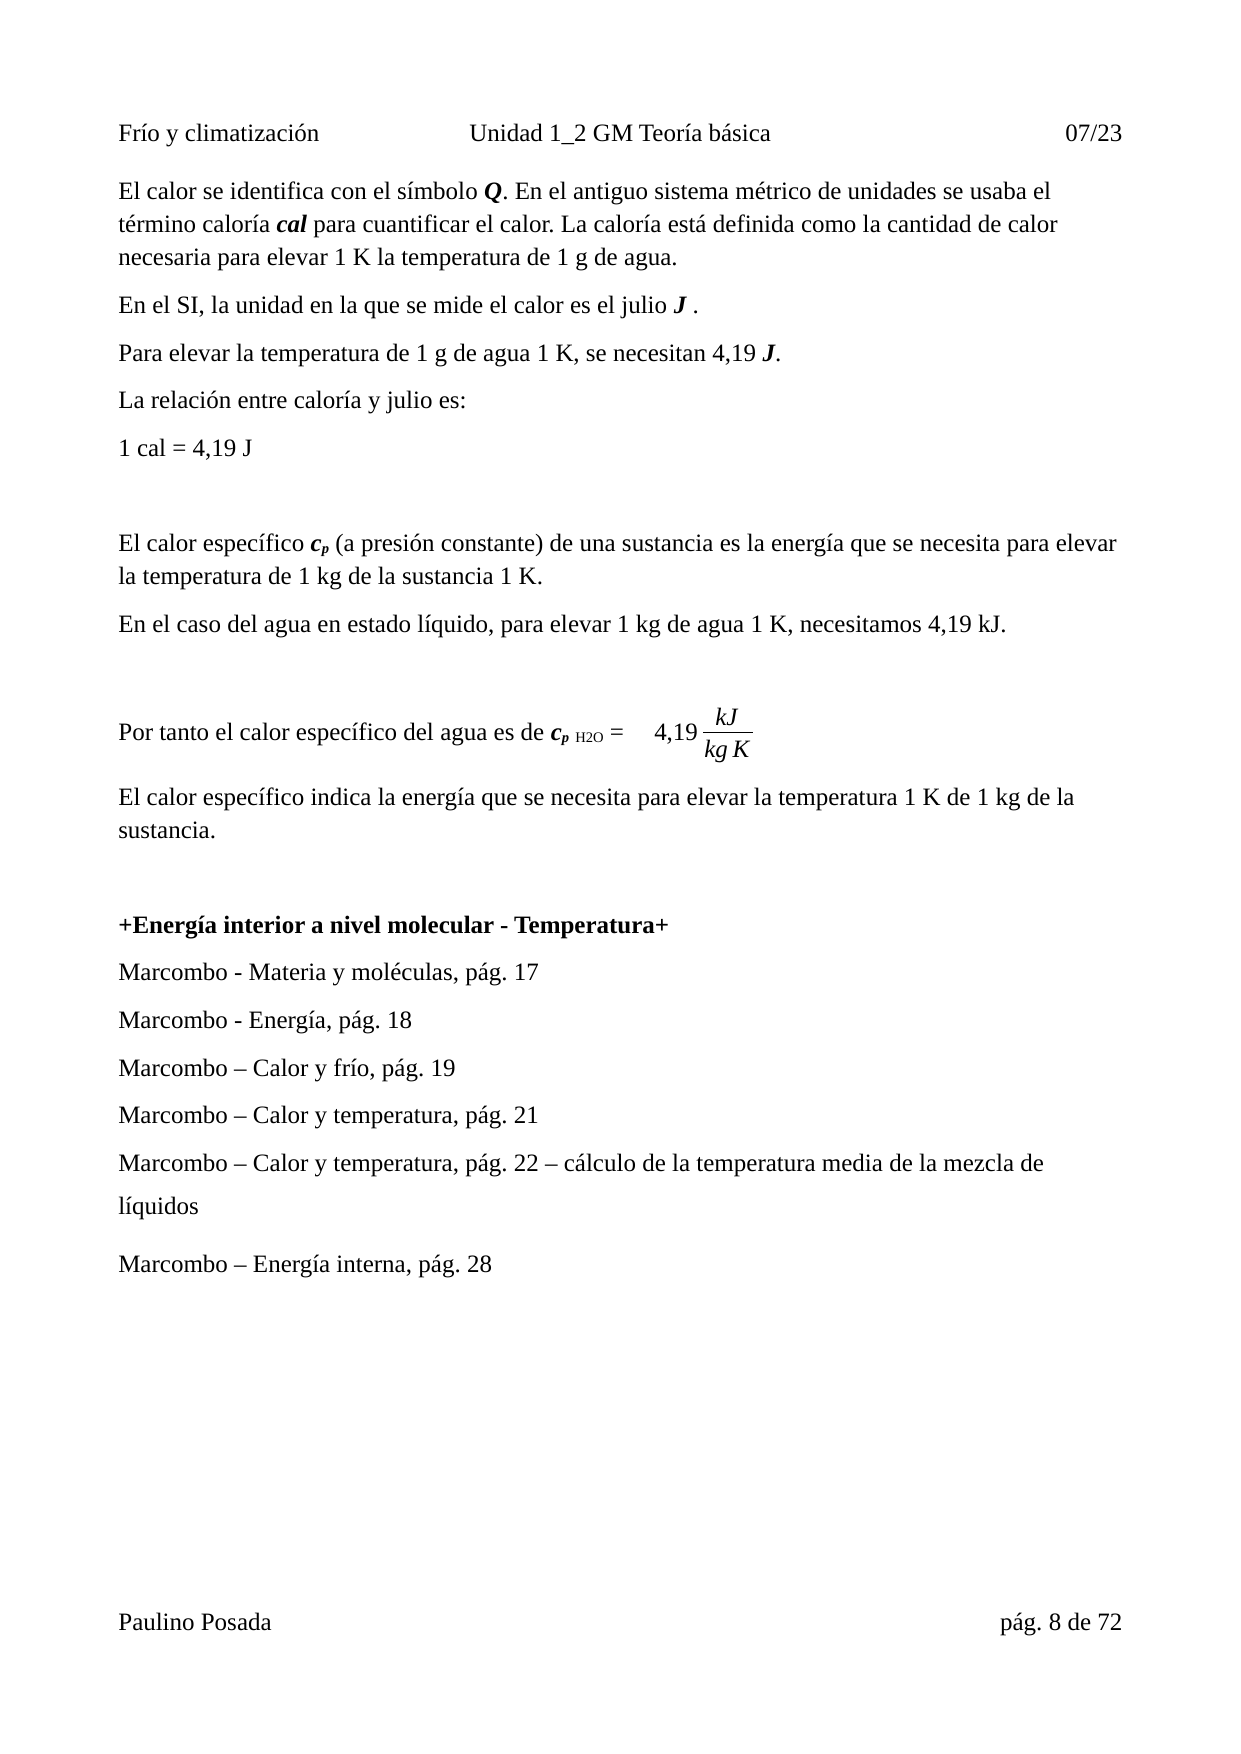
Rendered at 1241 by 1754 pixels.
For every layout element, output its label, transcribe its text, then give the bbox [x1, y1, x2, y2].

text Marcombo - Energía, pág. 18 [118, 1005, 1122, 1034]
text Marcombo – Calor y temperatura, pág. 22 – cálculo de la temperatura media de la mezcla de líquidos [118, 1148, 1122, 1220]
text Marcombo – Energía interna, pág. 28 [118, 1249, 1122, 1277]
text Marcombo - Materia y moléculas, pág. 17 [118, 957, 1122, 986]
text El calor específico indica la energía que se necesita para elevar la temperatura 1 K de 1 kg de la sustancia. [118, 782, 1122, 843]
text Para elevar la temperatura de 1 g de agua 1 K, se necesitan 4,19 J. [118, 338, 1122, 366]
text En el SI, la unidad en la que se mide el calor es el julio J . [118, 290, 1122, 319]
text La relación entre caloría y julio es: [118, 385, 1122, 414]
text Marcombo – Calor y frío, pág. 19 [118, 1053, 1122, 1081]
text +Energía interior a nivel molecular - Temperatura+ [118, 910, 1122, 939]
text En el caso del agua en estado líquido, para elevar 1 kg de agua 1 K, necesitamos 4,19 kJ. [118, 609, 1122, 637]
text El calor específico cp (a presión constante) de una sustancia es la energía que se necesita para elevar la temperatura de 1 kg de la sustancia 1 K. [118, 528, 1122, 590]
text Marcombo – Calor y temperatura, pág. 21 [118, 1100, 1122, 1129]
text 1 cal = 4,19 J [118, 433, 1122, 462]
text Por tanto el calor específico del agua es de cp H2O = [118, 704, 1122, 763]
text El calor se identifica con el símbolo Q. En el antiguo sistema métrico de unidades se usaba el término caloría cal para cuantificar el calor. La caloría está definida como la cantidad de calor necesaria para elevar 1 K la temperatura de 1 g de agua. [118, 176, 1122, 271]
